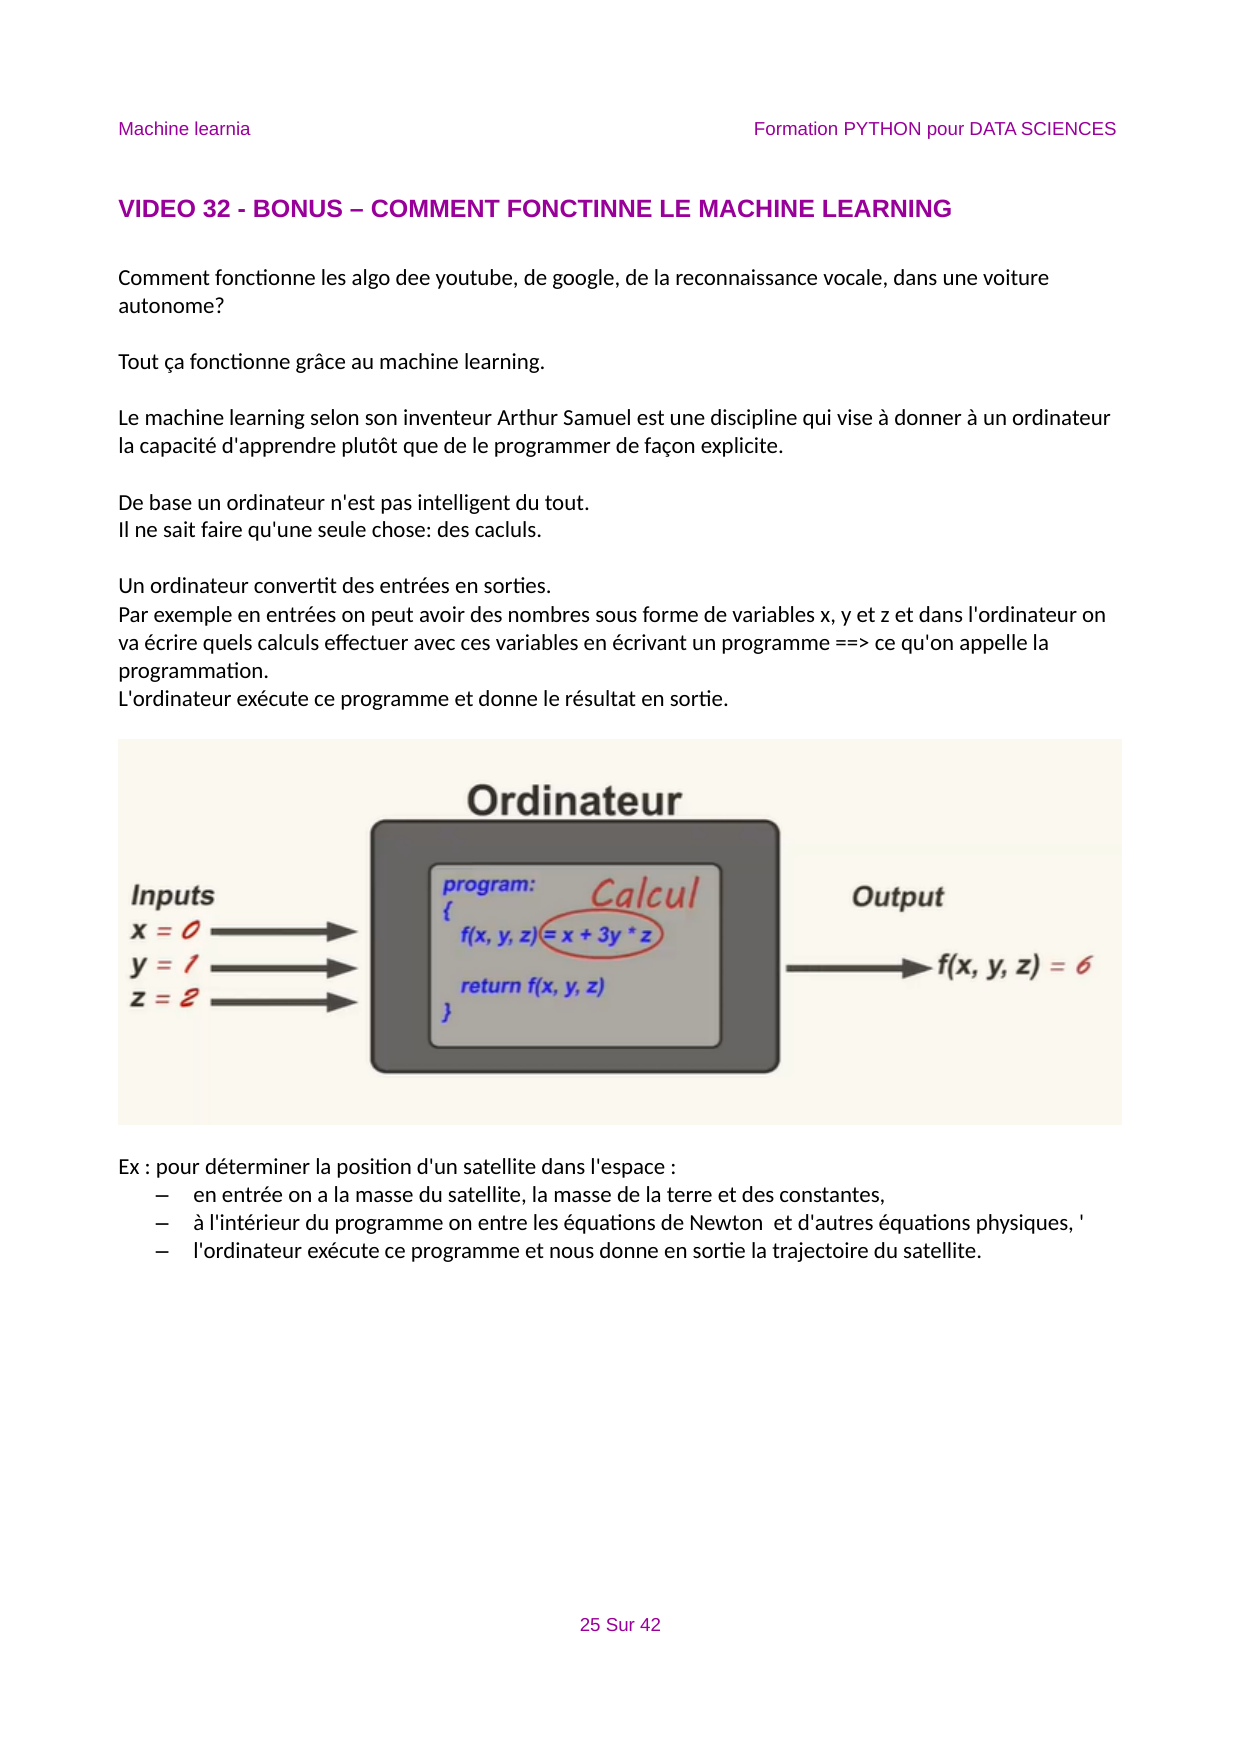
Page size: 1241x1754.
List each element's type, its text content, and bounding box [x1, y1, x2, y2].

text L'ordinateur exécute ce programme et donne le résultat en sortie. [118, 684, 1122, 712]
text Le machine learning selon son inventeur Arthur Samuel est une discipline qui vise à donner à un ordinateur la capacité d'apprendre plutôt que de le programmer de façon explicite. [118, 403, 1122, 459]
text Ex : pour déterminer la position d'un satellite dans l'espace : [118, 1152, 1122, 1180]
text Tout ça fonctionne grâce au machine learning. [118, 347, 1122, 376]
text Comment fonctionne les algo dee youtube, de google, de la reconnaissance vocale, dans une voiture autonome? [118, 263, 1122, 319]
list en entrée on a la masse du satellite, la masse de la terre et des constantes, [156, 1180, 1122, 1208]
text De base un ordinateur n'est pas intelligent du tout. Il ne sait faire qu'une seule chose: des cacluls. [118, 488, 1122, 544]
text Un ordinateur convertit des entrées en sorties. Par exemple en entrées on peut avoir des nombres sous forme de variables x, y et z et dans l'ordinateur on va écrire quels calculs effectuer avec ces variables en écrivant un programme ==> ce qu'on appelle la programmation. [118, 572, 1122, 684]
subtitle VIDEO 32 - BONUS – COMMENT FONCTINNE LE MACHINE LEARNING [118, 194, 1122, 223]
list à l'intérieur du programme on entre les équations de Newton et d'autres équations physiques, ' [156, 1208, 1122, 1236]
list l'ordinateur exécute ce programme et nous donne en sortie la trajectoire du satellite. [156, 1236, 1122, 1264]
picture [118, 739, 1122, 1125]
